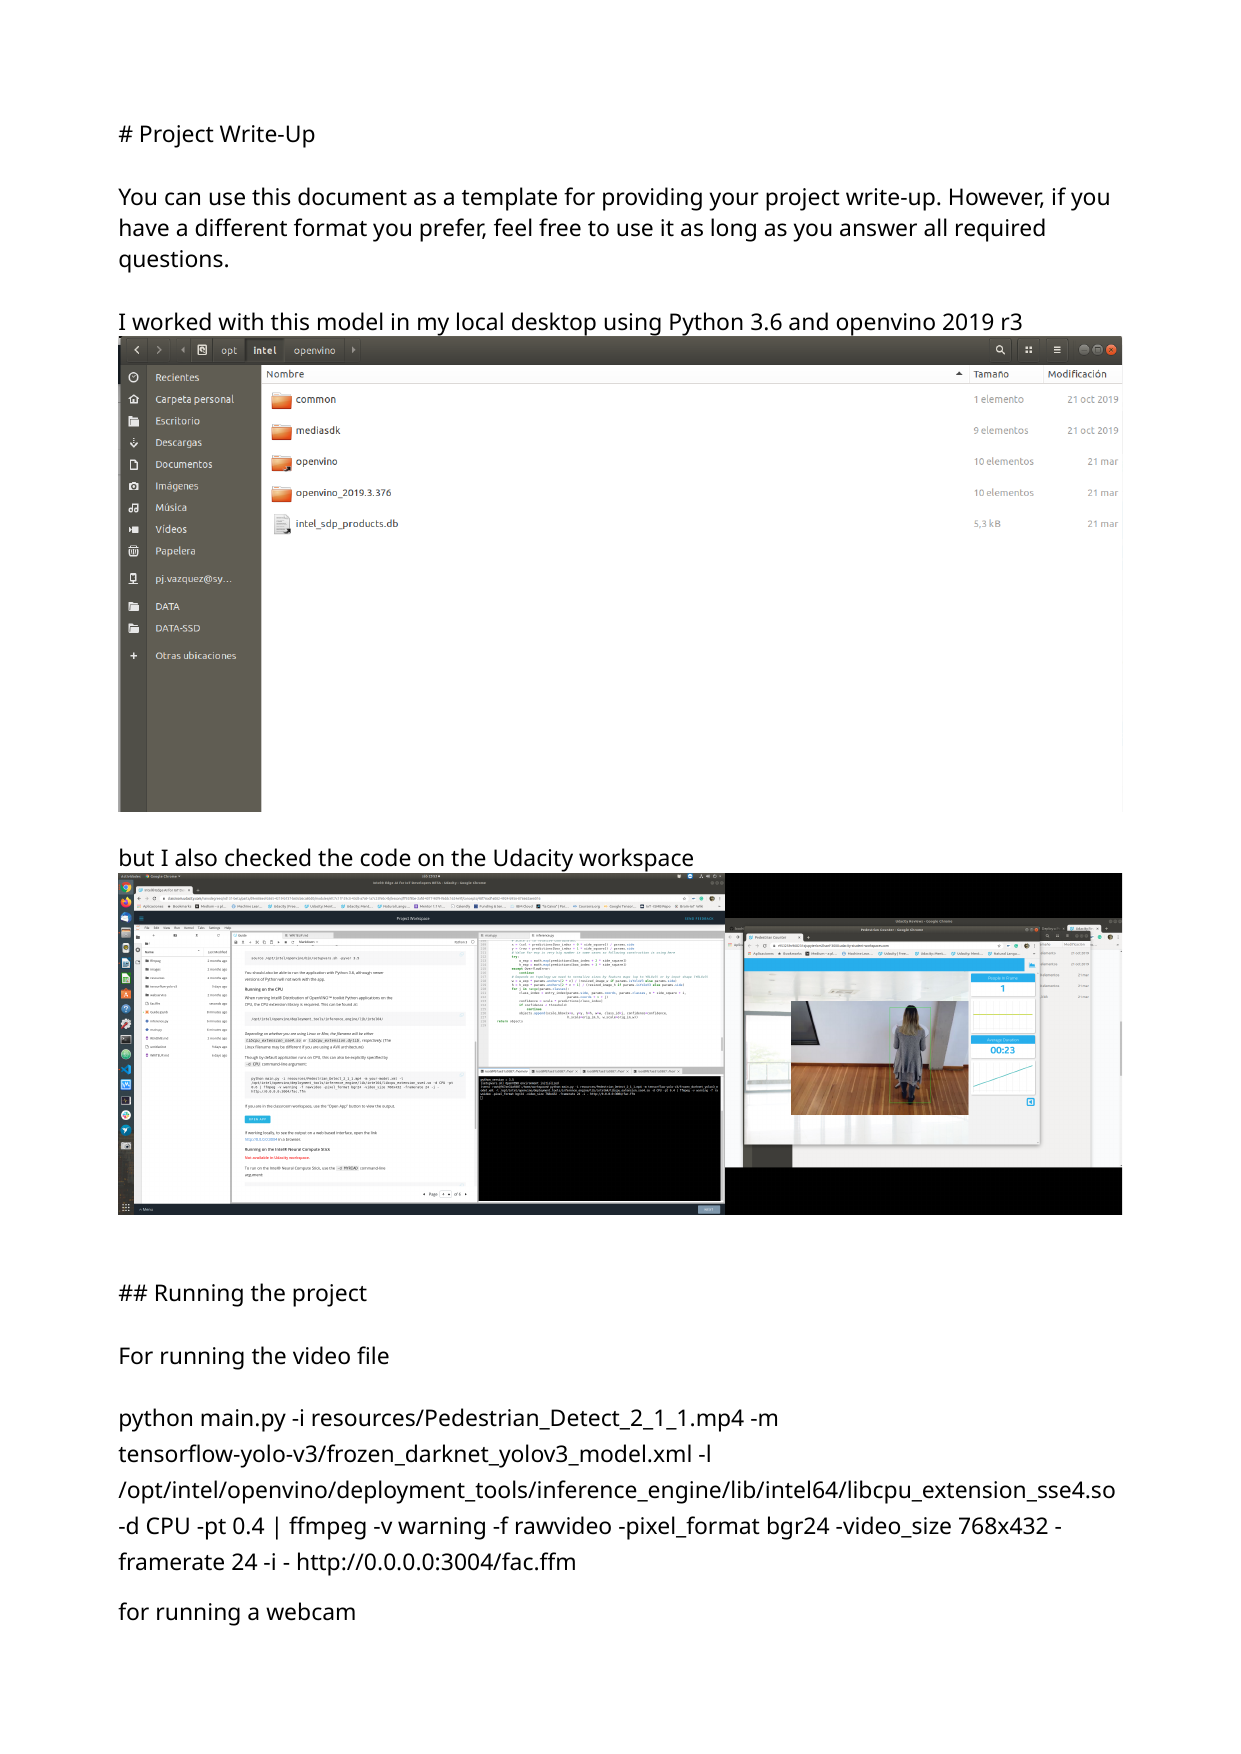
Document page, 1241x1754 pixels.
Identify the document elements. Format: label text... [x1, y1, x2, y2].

text for running a webcam [118, 1596, 1122, 1628]
picture [118, 336, 1123, 812]
text I worked with this model in my local desktop using Python 3.6 and openvino 2019 r3 [118, 306, 1122, 336]
text # Project Write-Up [118, 118, 1122, 149]
text have a different format you prefer, feel free to use it as long as you answer all required [118, 212, 1122, 243]
text ## Running the project [118, 1277, 1122, 1308]
text You can use this document as a template for providing your project write-up. However, if you [118, 181, 1122, 212]
text questions. [118, 243, 1122, 274]
text For running the video file [118, 1339, 1122, 1371]
text python main.py -i resources/Pedestrian_Detect_2_1_1.mp4 -m tensorflow-yolo-v3/frozen_darknet_yolov3_model.xml -l /opt/intel/openvino/deployment_tools/inference_engine/lib/intel64/libcpu_extension_sse4.so -d CPU -pt 0.4 | ffmpeg -v warning -f rawvideo -pixel_format bgr24 -video_size 768x432 -framerate 24 -i - http://0.0.0.0:3004/fac.ffm [118, 1402, 1122, 1577]
picture [118, 873, 1123, 1215]
text but I also checked the code on the Udacity workspace [118, 842, 1122, 873]
